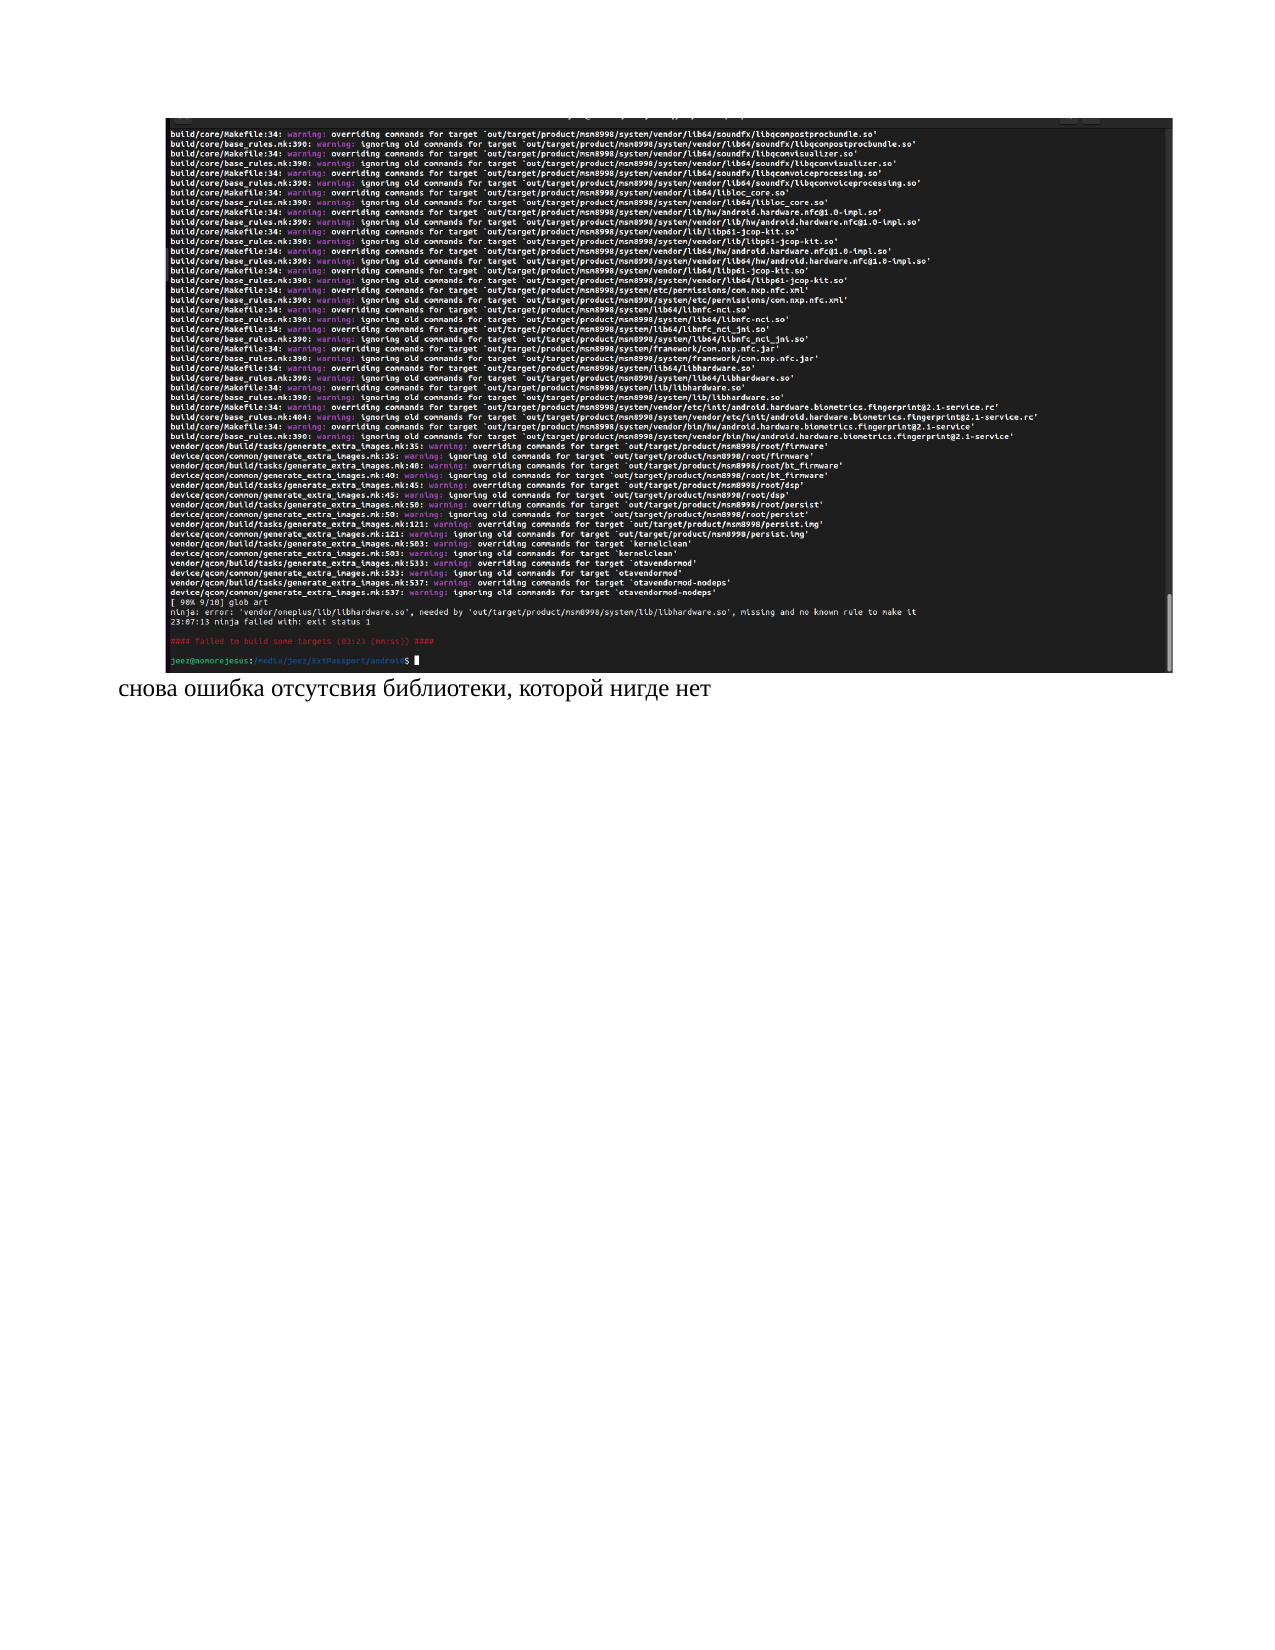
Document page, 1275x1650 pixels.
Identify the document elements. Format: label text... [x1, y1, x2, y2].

text снова ошибка отсутсвия библиотеки, которой нигде нет [118, 118, 1157, 702]
picture [165, 118, 1173, 673]
